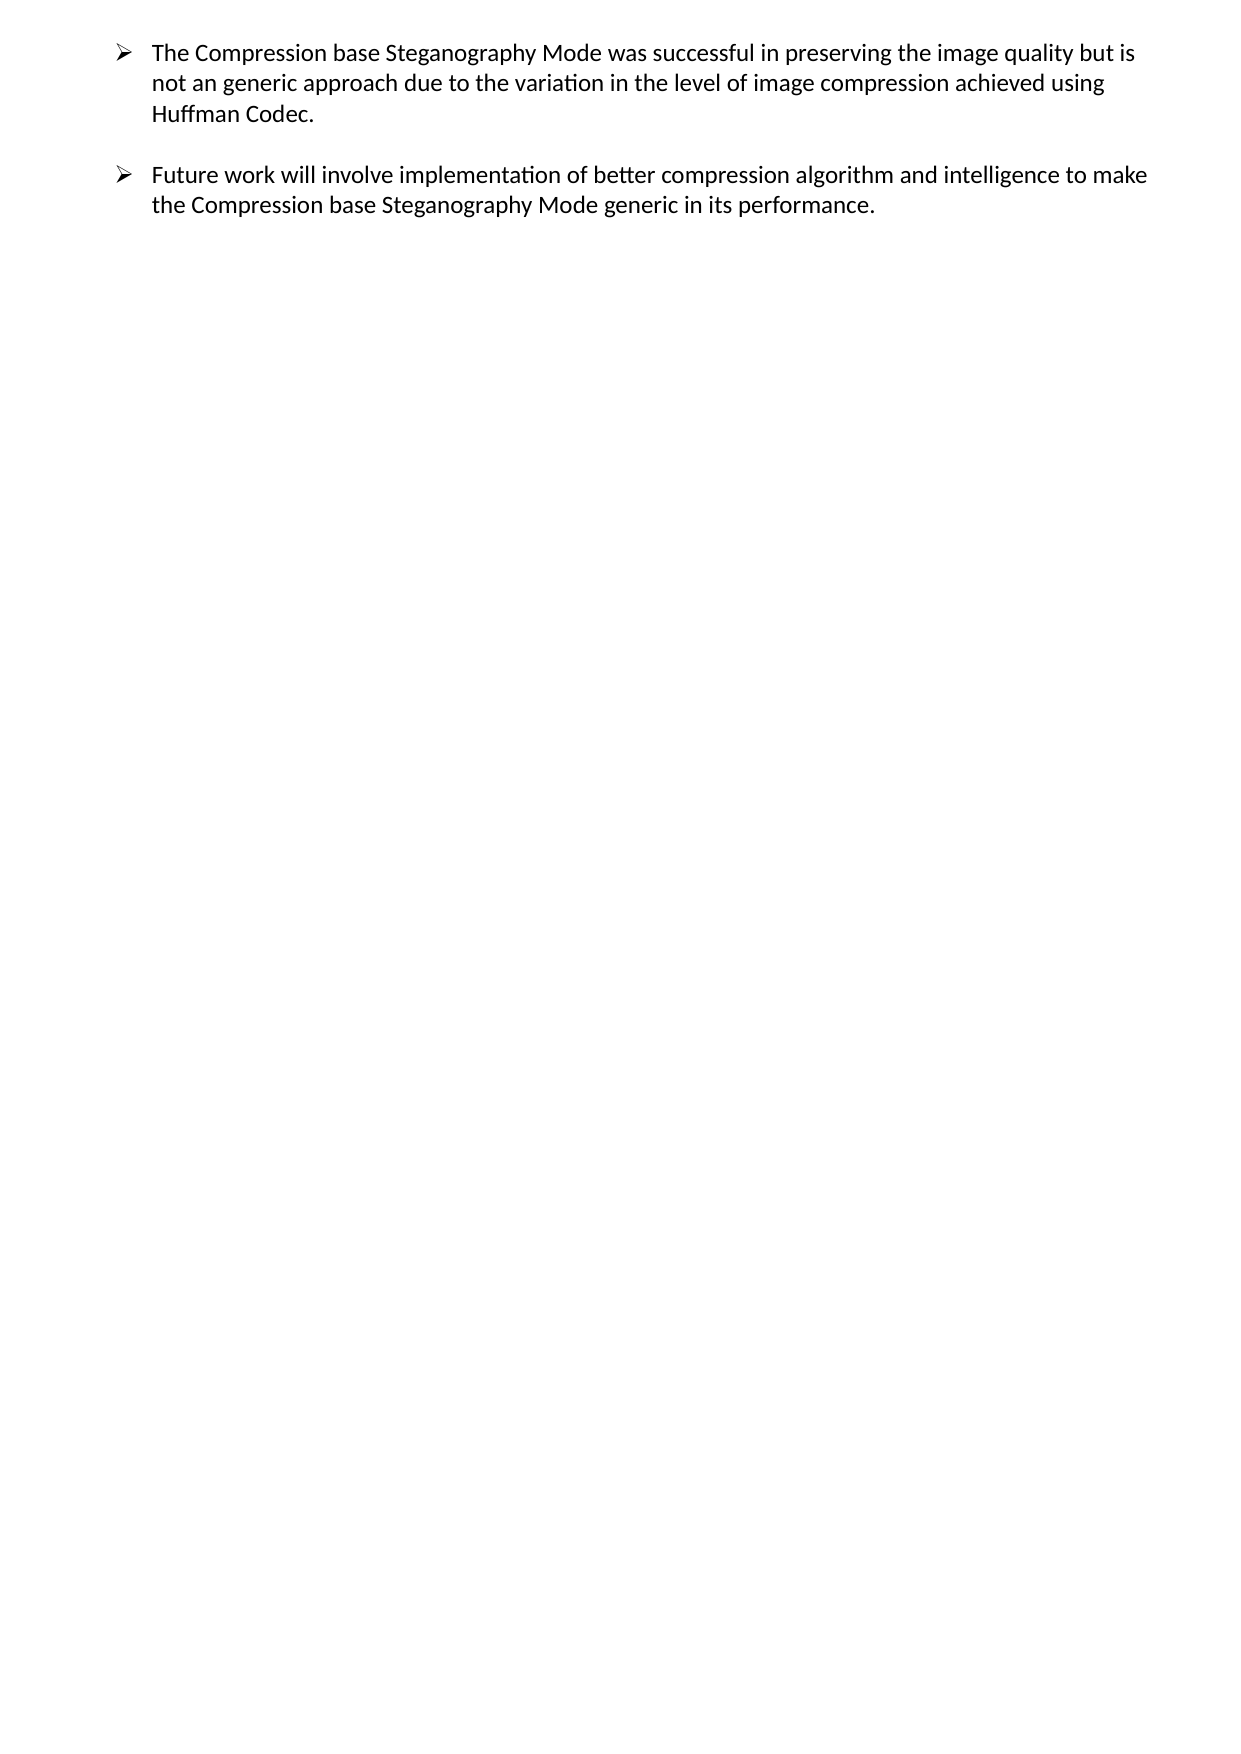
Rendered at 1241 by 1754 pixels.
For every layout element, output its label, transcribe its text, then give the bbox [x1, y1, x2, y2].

list Future work will involve implementation of better compression algorithm and intelligence to make the Compression base Steganography Mode generic in its performance. [114, 159, 1173, 220]
list The Compression base Steganography Mode was successful in preserving the image quality but is not an generic approach due to the variation in the level of image compression achieved using Huffman Codec. [114, 37, 1173, 128]
